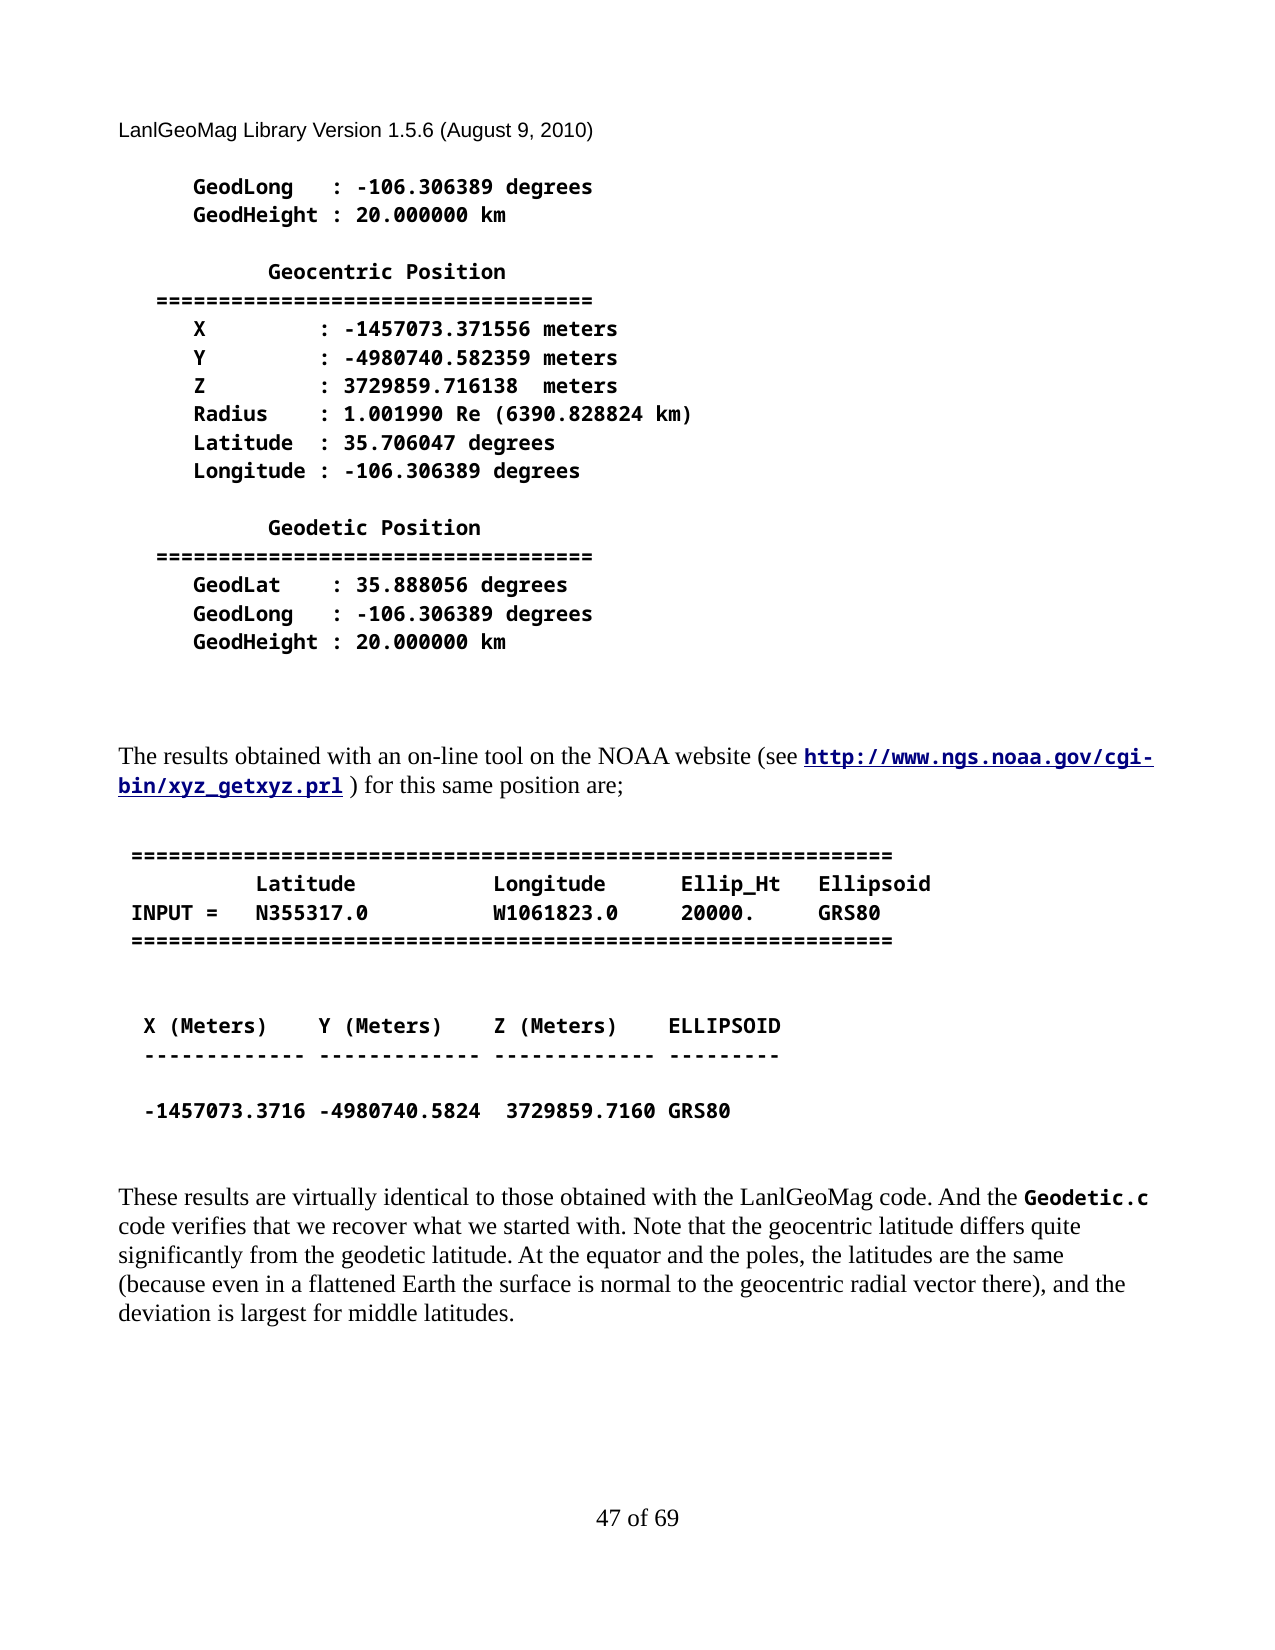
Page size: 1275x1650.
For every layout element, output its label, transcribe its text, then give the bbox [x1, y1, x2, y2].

text GeodLong : -106.306389 degrees [118, 172, 1157, 201]
text Latitude : 35.706047 degrees [118, 428, 1157, 456]
text ------------- ------------- ------------- --------- [118, 1040, 1157, 1068]
text -1457073.3716 -4980740.5824 3729859.7160 GRS80 [118, 1097, 1157, 1125]
text INPUT = N355317.0 W1061823.0 20000. GRS80 [118, 898, 1157, 926]
text Geocentric Position [118, 257, 1157, 286]
text GeodHeight : 20.000000 km [118, 627, 1157, 656]
text GeodLong : -106.306389 degrees [118, 599, 1157, 627]
text Geodetic Position [118, 513, 1157, 542]
text X : -1457073.371556 meters [118, 314, 1157, 343]
text Longitude : -106.306389 degrees [118, 456, 1157, 485]
text =================================== [118, 542, 1157, 570]
text Z : 3729859.716138 meters [118, 371, 1157, 399]
text Y : -4980740.582359 meters [118, 343, 1157, 371]
text These results are virtually identical to those obtained with the LanlGeoMag code. And the Geodetic.c code verifies that we recover what we started with. Note that the geocentric latitude differs quite significantly from the geodetic latitude. At the equator and the poles, the latitudes are the same (because even in a flattened Earth the surface is normal to the geocentric radial vector there), and the deviation is largest for middle latitudes. [118, 1182, 1157, 1326]
text =================================== [118, 286, 1157, 314]
text X (Meters) Y (Meters) Z (Meters) ELLIPSOID [118, 1011, 1157, 1040]
text The results obtained with an on-line tool on the NOAA website (see http://www.ngs.noaa.gov/cgi-bin/xyz_getxyz.prl ) for this same position are; [118, 741, 1157, 800]
text GeodLat : 35.888056 degrees [118, 570, 1157, 599]
text ============================================================= [118, 926, 1157, 954]
text Latitude Longitude Ellip_Ht Ellipsoid [118, 869, 1157, 898]
text Radius : 1.001990 Re (6390.828824 km) [118, 399, 1157, 428]
text ============================================================= [118, 841, 1157, 869]
text GeodHeight : 20.000000 km [118, 201, 1157, 229]
